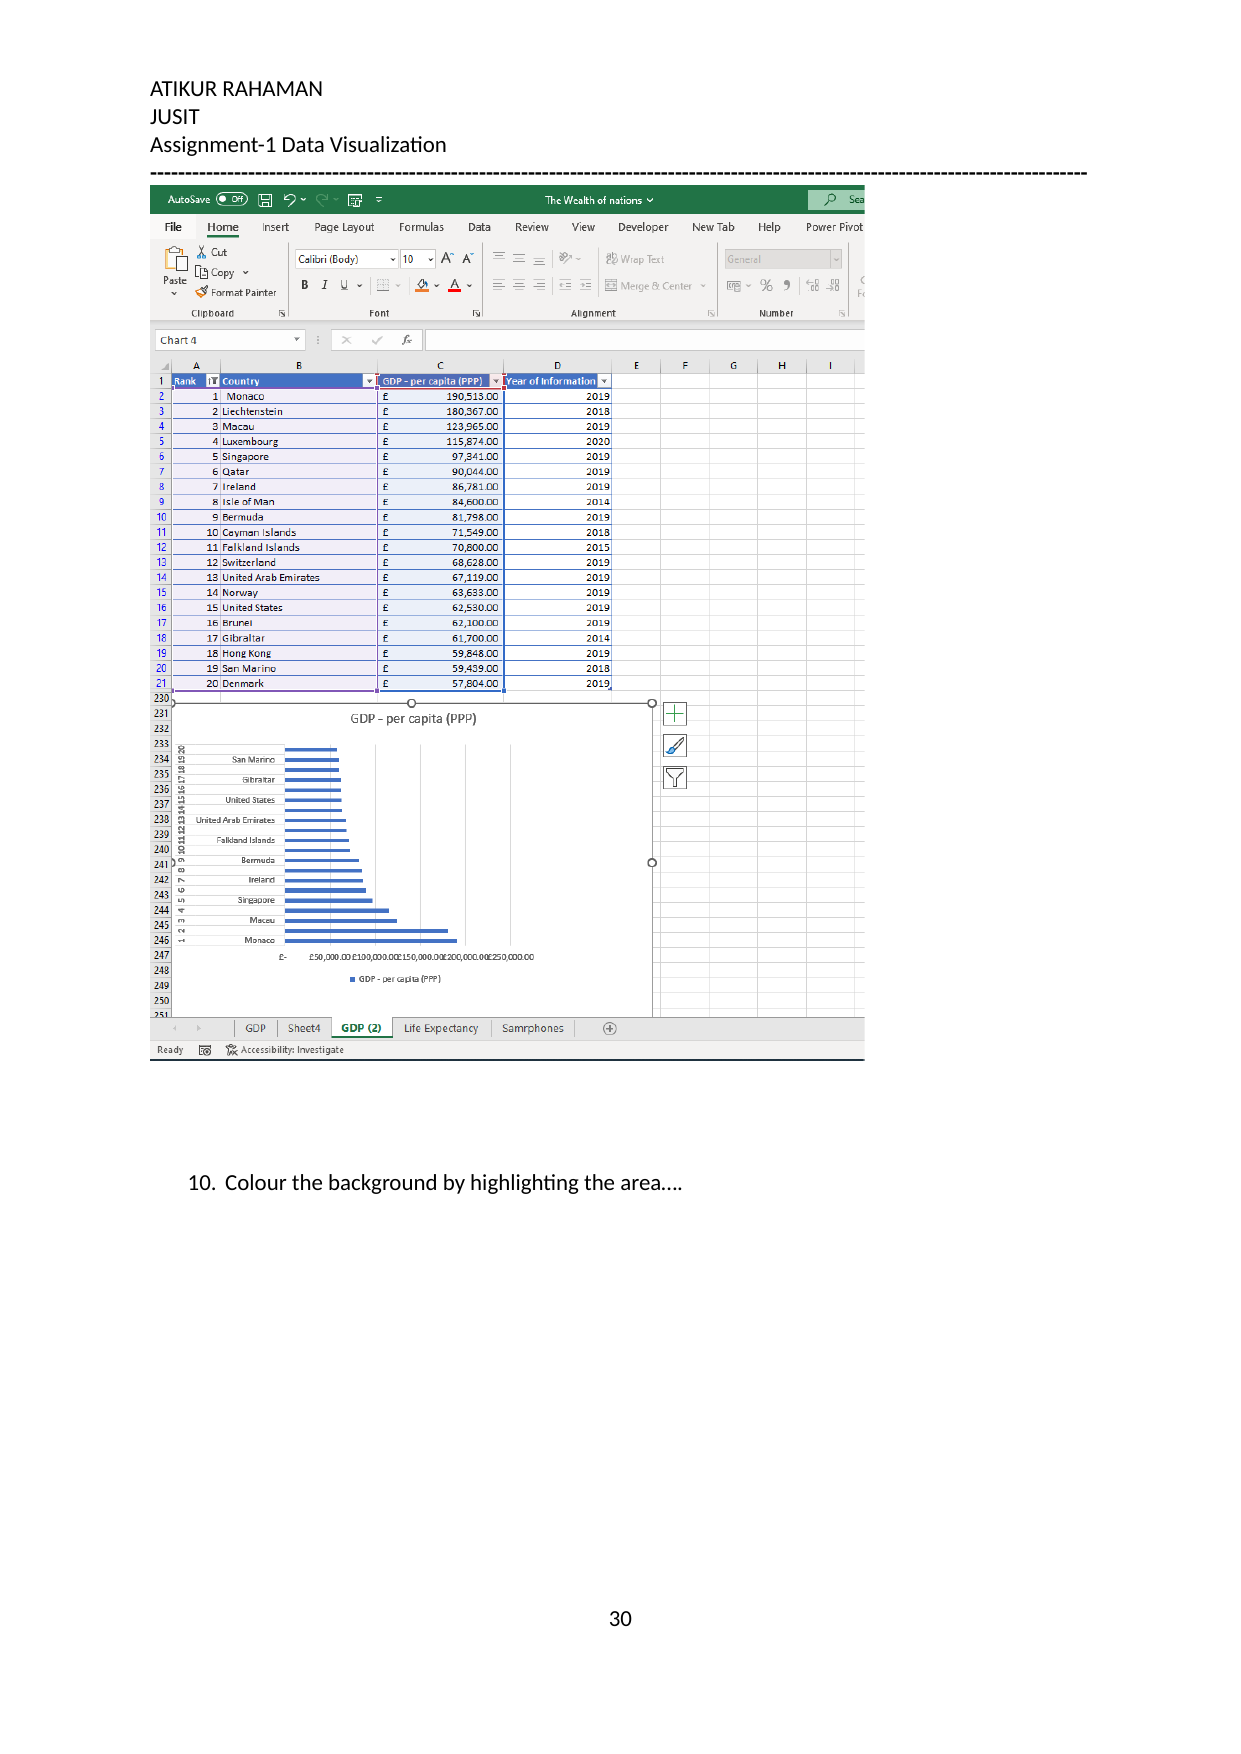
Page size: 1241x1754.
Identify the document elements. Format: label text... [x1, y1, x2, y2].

list Colour the background by highlighting the area…. [187, 1168, 1090, 1196]
